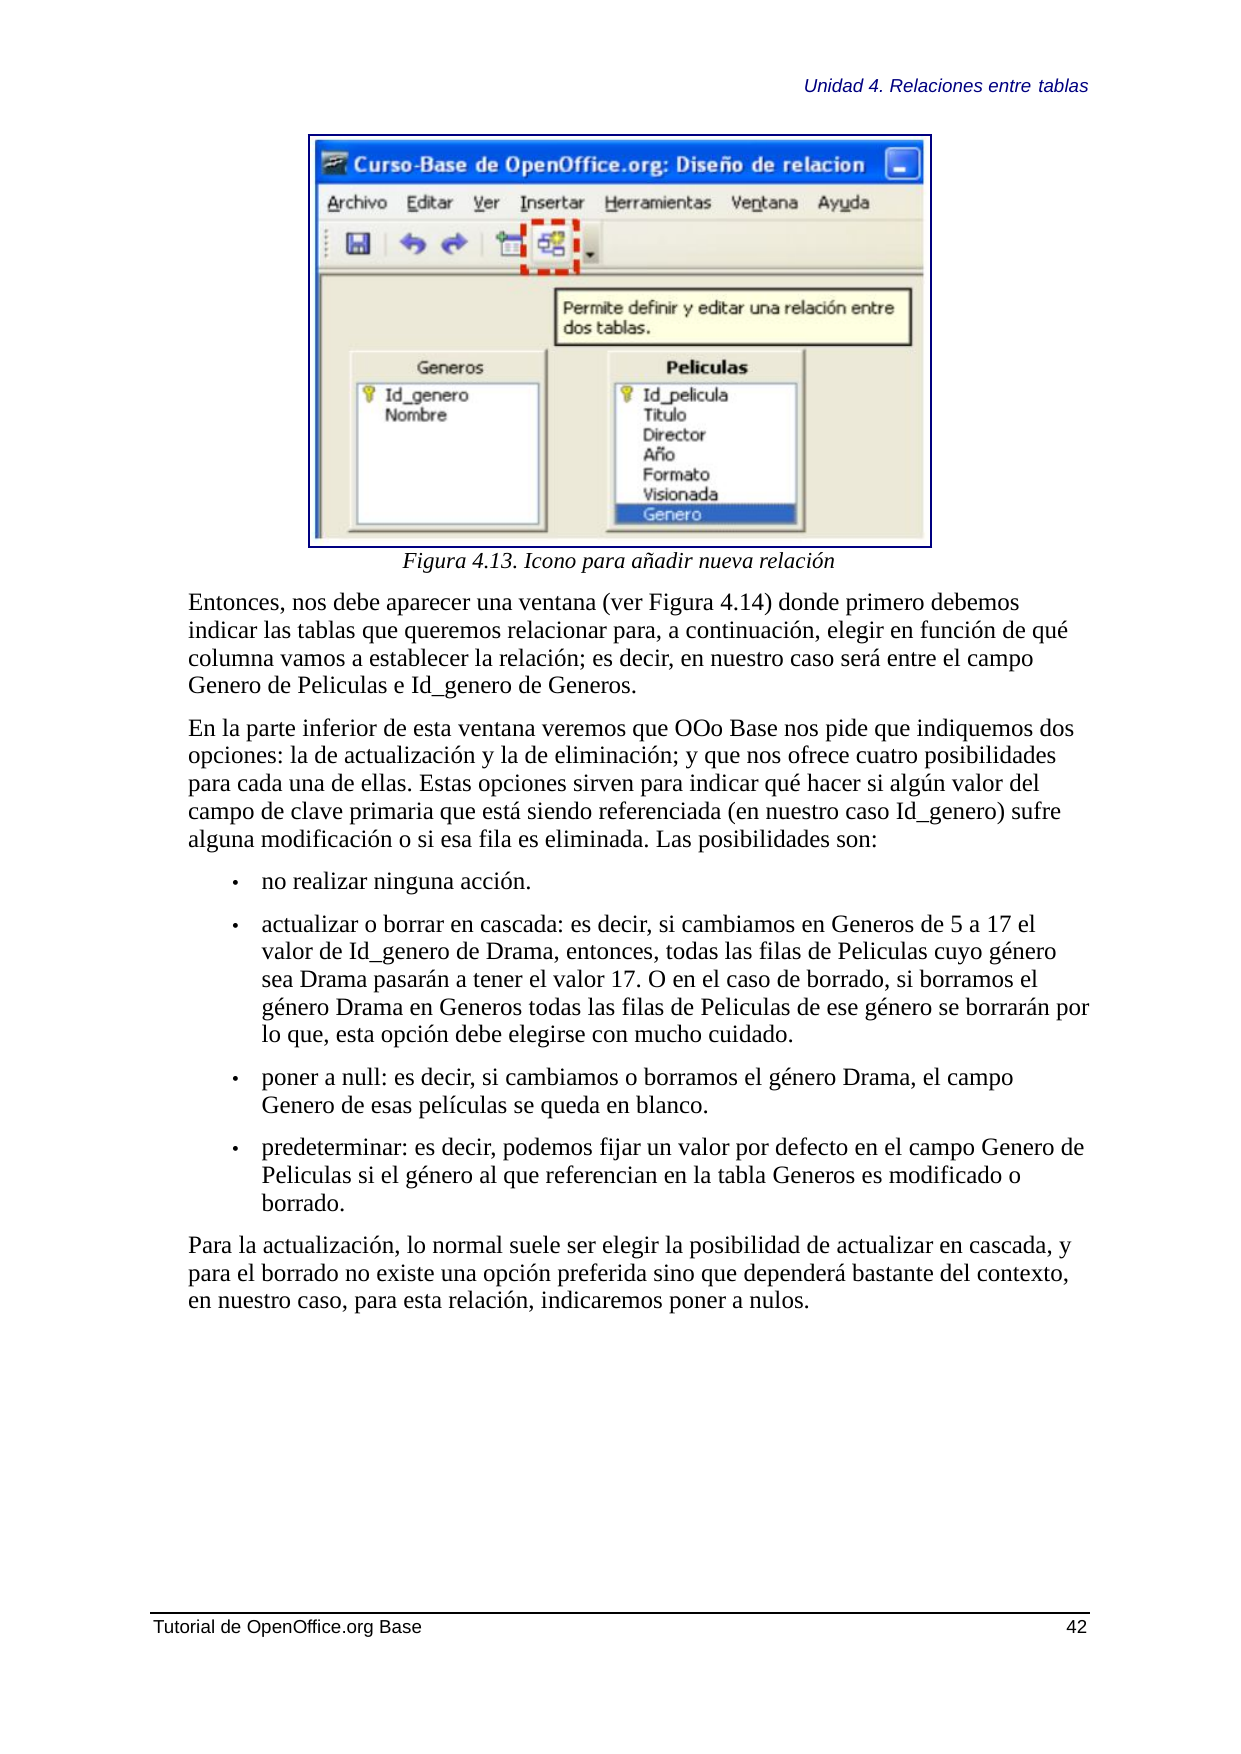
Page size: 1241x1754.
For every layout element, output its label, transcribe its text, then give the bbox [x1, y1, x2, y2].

text Para la actualización, lo normal suele ser elegir la posibilidad de actualizar en cascada, y para el borrado no existe una opción preferida sino que dependerá bastante del contexto, en nuestro caso, para esta relación, indicaremos poner a nulos. [188, 1231, 1090, 1314]
list actualizar o borrar en cascada: es decir, si cambiamos en Generos de 5 a 17 el valor de Id_genero de Drama, entonces, todas las filas de Peliculas cuyo género sea Drama pasarán a tener el valor 17. O en el caso de borrado, si borramos el género Drama en Generos todas las filas de Peliculas de ese género se borrarán por lo que, esta opción debe elegirse con mucho cuidado. [232, 910, 1090, 1048]
list predeterminar: es decir, podemos fijar un valor por defecto en el campo Genero de Peliculas si el género al que referencian en la tabla Generos es modificado o borrado. [232, 1133, 1090, 1216]
list poner a null: es decir, si cambiamos o borramos el género Drama, el campo Genero de esas películas se queda en blanco. [232, 1063, 1090, 1118]
text En la parte inferior de esta ventana veremos que OOo Base nos pide que indiquemos dos opciones: la de actualización y la de eliminación; y que nos ofrece cuatro posibilidades para cada una de ellas. Estas opciones sirven para indicar qué hacer si algún valor del campo de clave primaria que está siendo referenciada (en nuestro caso Id_genero) sufre alguna modificación o si esa fila es eliminada. Las posibilidades son: [188, 714, 1090, 852]
text Entonces, nos debe aparecer una ventana (ver Figura 4.14) donde primero debemos indicar las tablas que queremos relacionar para, a continuación, elegir en función de qué columna vamos a establecer la relación; es decir, en nuestro caso será entre el campo Genero de Peliculas e Id_genero de Generos. [188, 588, 1090, 699]
text Figura 4.13. Icono para añadir nueva relación [150, 134, 1090, 573]
picture [310, 136, 930, 546]
list no realizar ninguna acción. [232, 867, 1090, 895]
